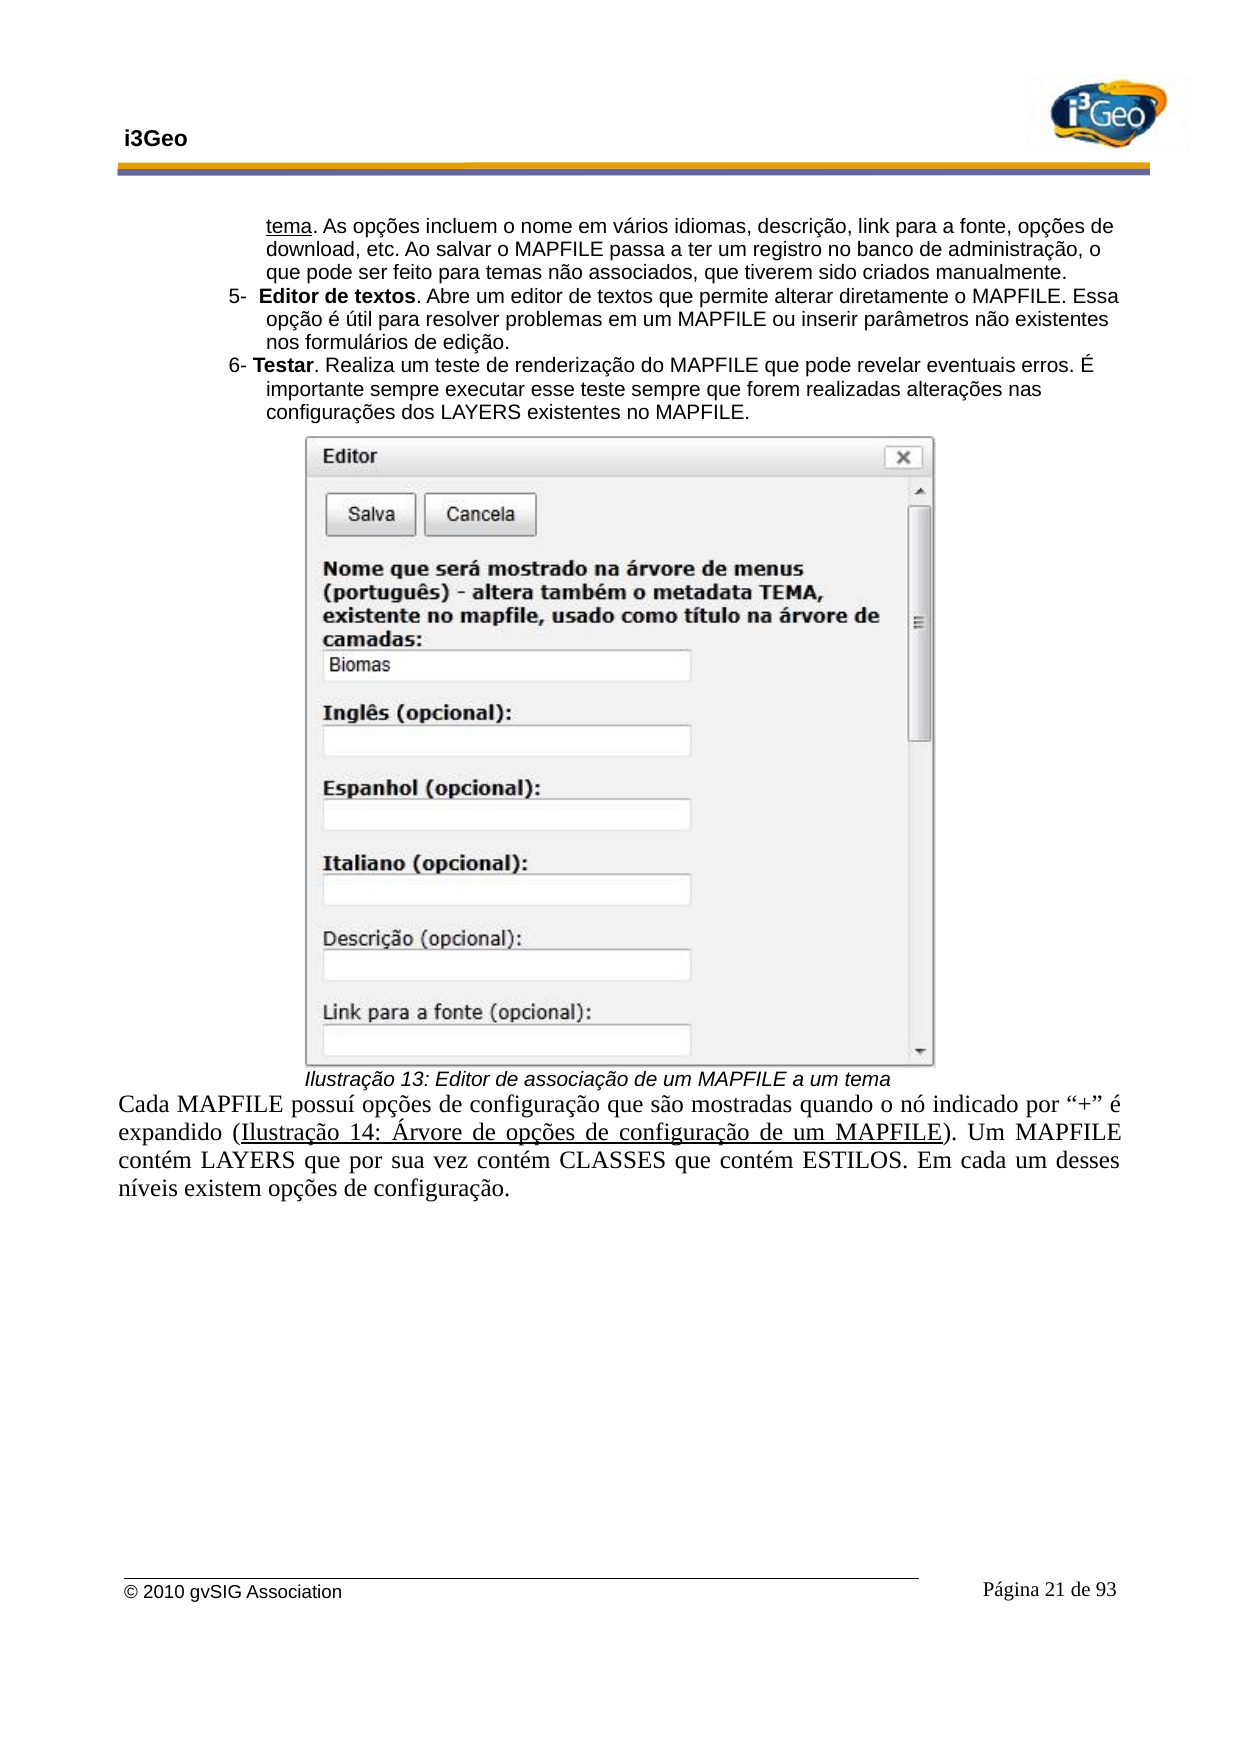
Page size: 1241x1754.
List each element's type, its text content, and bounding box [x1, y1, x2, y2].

text Ilustração 13: Editor de associação de um MAPFILE a um tema [304, 1068, 936, 1091]
text Cada MAPFILE possuí opções de configuração que são mostradas quando o nó indicado por “+” é expandido (Ilustração 14: Árvore de opções de configuração de um MAPFILE). Um MAPFILE contém LAYERS que por sua vez contém CLASSES que contém ESTILOS. Em cada um desses níveis existem opções de configuração. [118, 881, 1122, 1201]
list tema. As opções incluem o nome em vários idiomas, descrição, link para a fonte, opções de download, etc. Ao salvar o MAPFILE passa a ter um registro no banco de administração, o que pode ser feito para temas não associados, que tiverem sido criados manualmente. [228, 214, 1122, 284]
list 5- Editor de textos. Abre um editor de textos que permite alterar diretamente o MAPFILE. Essa opção é útil para resolver problemas em um MAPFILE ou inserir parâmetros não existentes nos formulários de edição. [228, 284, 1122, 354]
picture [1025, 74, 1191, 151]
list 6- Testar. Realiza um teste de renderização do MAPFILE que pode revelar eventuais erros. É importante sempre executar esse teste sempre que forem realizadas alterações nas configurações dos LAYERS existentes no MAPFILE. [228, 354, 1122, 423]
picture [304, 436, 936, 1068]
